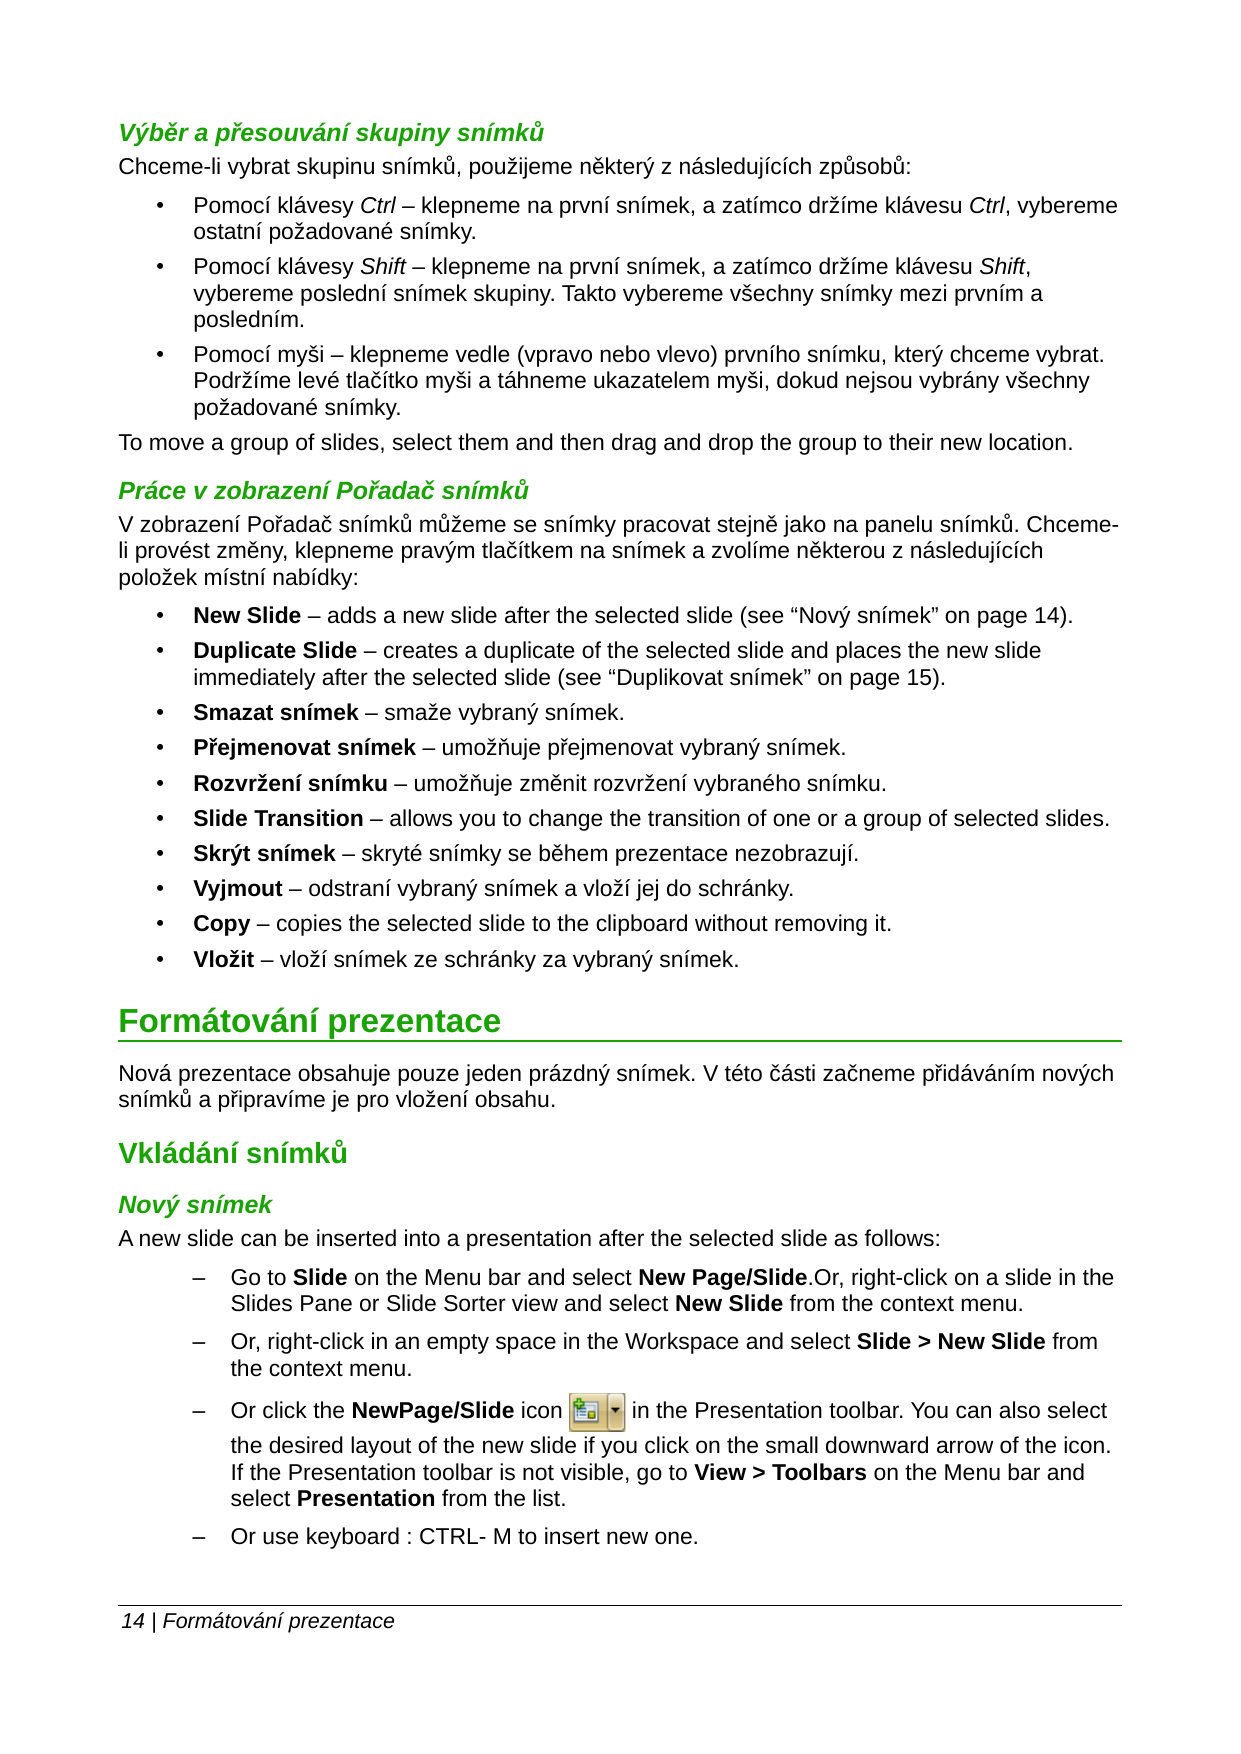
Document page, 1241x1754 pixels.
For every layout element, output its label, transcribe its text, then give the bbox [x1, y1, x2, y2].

list Slide Transition – allows you to change the transition of one or a group of selected slides. [156, 805, 1122, 831]
subtitle Nový snímek [118, 1190, 1122, 1219]
list Přejmenovat snímek – umožňuje přejmenovat vybraný snímek. [156, 734, 1122, 761]
list A new slide can be inserted into a presentation after the selected slide as follows: [118, 1225, 1122, 1251]
list Smazat snímek – smaže vybraný snímek. [156, 699, 1122, 725]
list Pomocí klávesy Shift – klepneme na první snímek, a zatímco držíme klávesu Shift, vybereme poslední snímek skupiny. Takto vybereme všechny snímky mezi prvním a posledním. [156, 253, 1122, 332]
list Skrýt snímek – skryté snímky se během prezentace nezobrazují. [156, 840, 1122, 866]
subtitle Formátování prezentace [118, 1001, 1122, 1040]
subtitle Práce v zobrazení Pořadač snímků [118, 476, 1122, 505]
list Pomocí klávesy Ctrl – klepneme na první snímek, a zatímco držíme klávesu Ctrl, vybereme ostatní požadované snímky. [156, 192, 1122, 244]
picture [569, 1393, 626, 1432]
list Chceme-li vybrat skupinu snímků, použijeme některý z následujících způsobů: [118, 153, 1122, 179]
subtitle Výběr a přesouvání skupiny snímků [118, 118, 1122, 147]
list Rozvržení snímku – umožňuje změnit rozvržení vybraného snímku. [156, 769, 1122, 796]
list Or, right-click in an empty space in the Workspace and select Slide > New Slide from the context menu. [192, 1328, 1122, 1381]
list Or click the NewPage/Slide icon in the Presentation toolbar. You can also select the desired layout of the new slide if you click on the small downward arrow of the icon. If the Presentation toolbar is not visible, go to View > Toolbars on the Menu bar and select Presentation from the list. [192, 1393, 1122, 1511]
list Pomocí myši – klepneme vedle (vpravo nebo vlevo) prvního snímku, který chceme vybrat. Podržíme levé tlačítko myši a táhneme ukazatelem myši, dokud nejsou vybrány všechny požadované snímky. [156, 341, 1122, 420]
text V zobrazení Pořadač snímků můžeme se snímky pracovat stejně jako na panelu snímků. Chceme-li provést změny, klepneme pravým tlačítkem na snímek a zvolíme některou z následujících položek místní nabídky: [118, 511, 1122, 590]
list Or use keyboard : CTRL- M to insert new one. [192, 1523, 1122, 1549]
list Vyjmout – odstraní vybraný snímek a vloží jej do schránky. [156, 875, 1122, 901]
list Go to Slide on the Menu bar and select New Page/Slide.Or, right-click on a slide in the Slides Pane or Slide Sorter view and select New Slide from the context menu. [192, 1264, 1122, 1316]
list Vložit – vloží snímek ze schránky za vybraný snímek. [156, 946, 1122, 972]
list Duplicate Slide – creates a duplicate of the selected slide and places the new slide immediately after the selected slide (see “Duplicate slide” on page 13). [156, 637, 1122, 690]
text Nová prezentace obsahuje pouze jeden prázdný snímek. V této části začneme přidáváním nových snímků a připravíme je pro vložení obsahu. [118, 1059, 1122, 1112]
list To move a group of slides, select them and then drag and drop the group to their new location. [118, 429, 1122, 455]
subtitle Vkládání snímků [118, 1136, 1122, 1169]
list New Slide – adds a new slide after the selected slide (see “New slide” on page 13). [156, 602, 1122, 629]
list Copy – copies the selected slide to the clipboard without removing it. [156, 910, 1122, 937]
